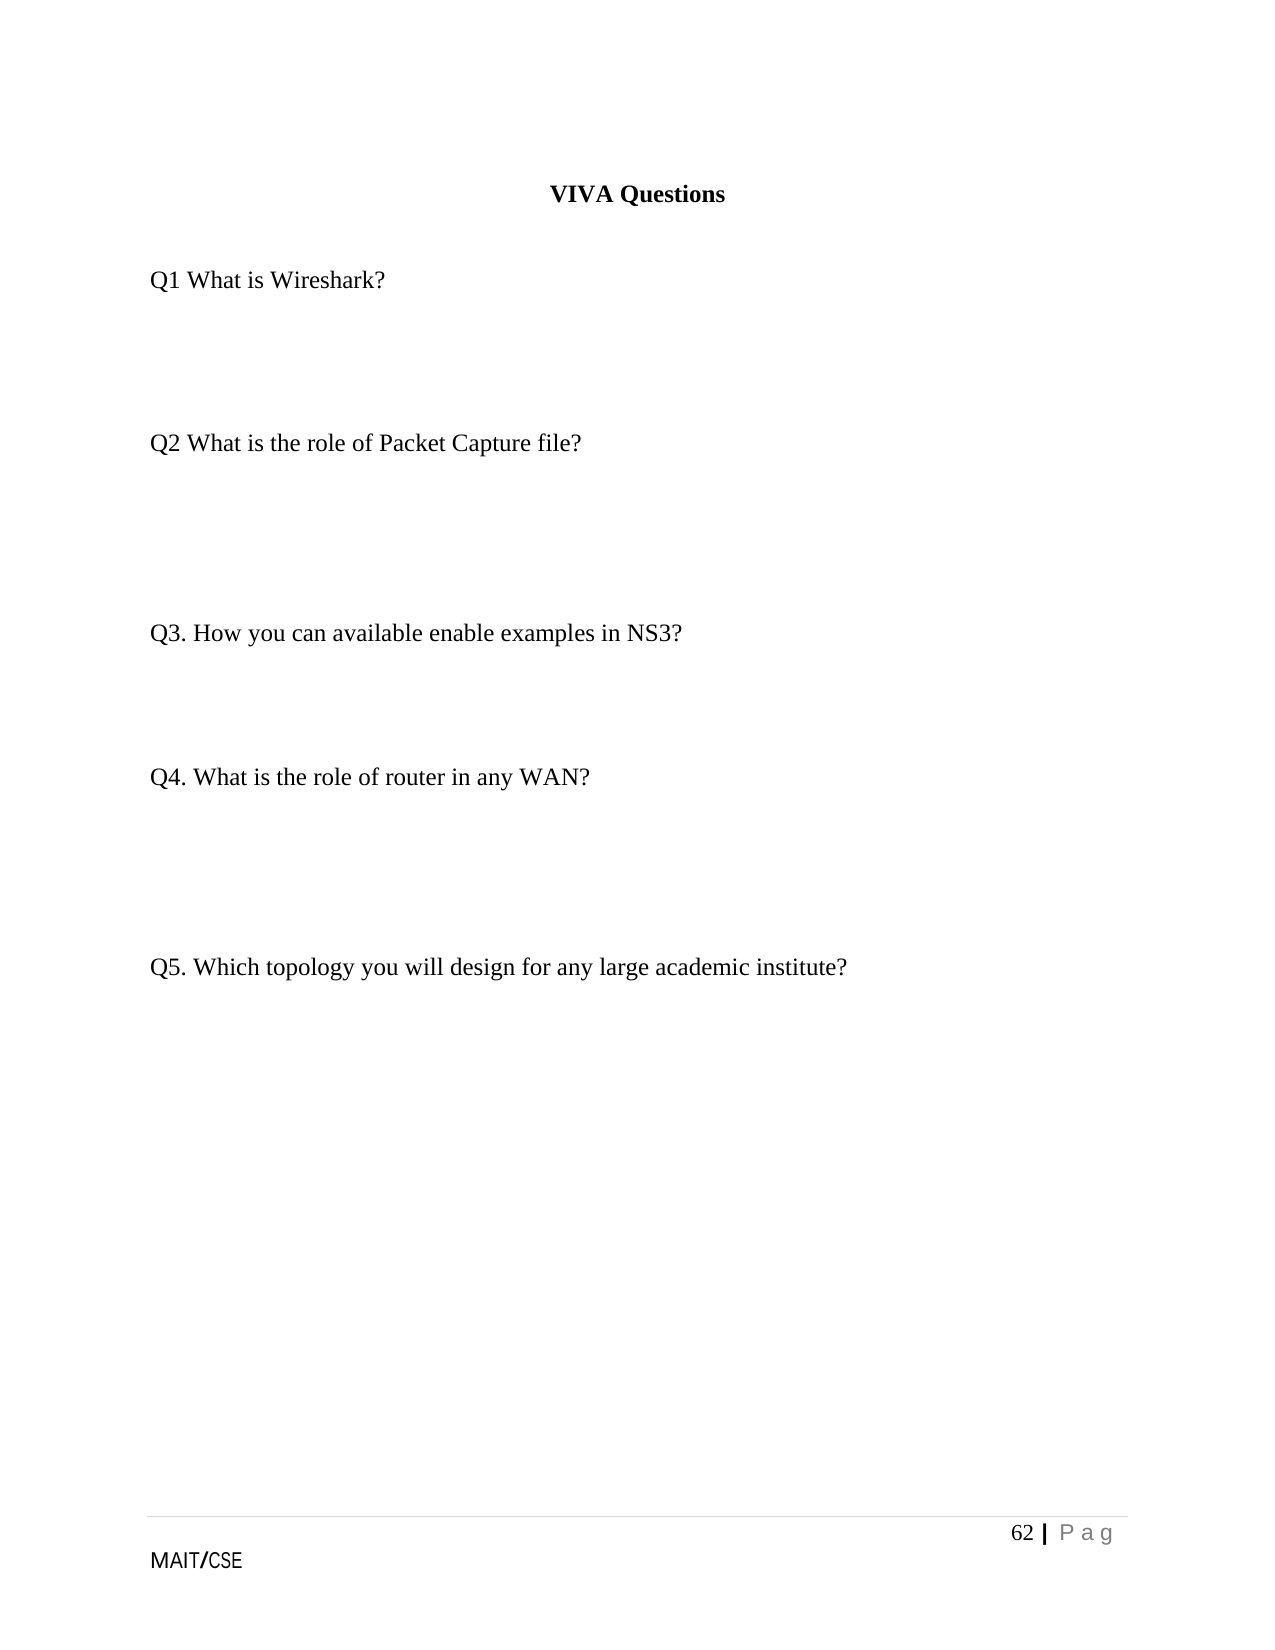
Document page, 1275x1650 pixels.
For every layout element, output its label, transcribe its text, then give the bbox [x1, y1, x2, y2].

text Q5. Which topology you will design for any large academic institute? [150, 952, 1212, 981]
text Q2 What is the role of Packet Capture file? [150, 428, 1212, 457]
subtitle VIVA Questions [348, 179, 927, 207]
text Q3. How you can available enable examples in NS3? [150, 618, 1212, 647]
text Q4. What is the role of router in any WAN? [150, 762, 1212, 790]
text Q1 What is Wireshark? [150, 265, 1212, 294]
